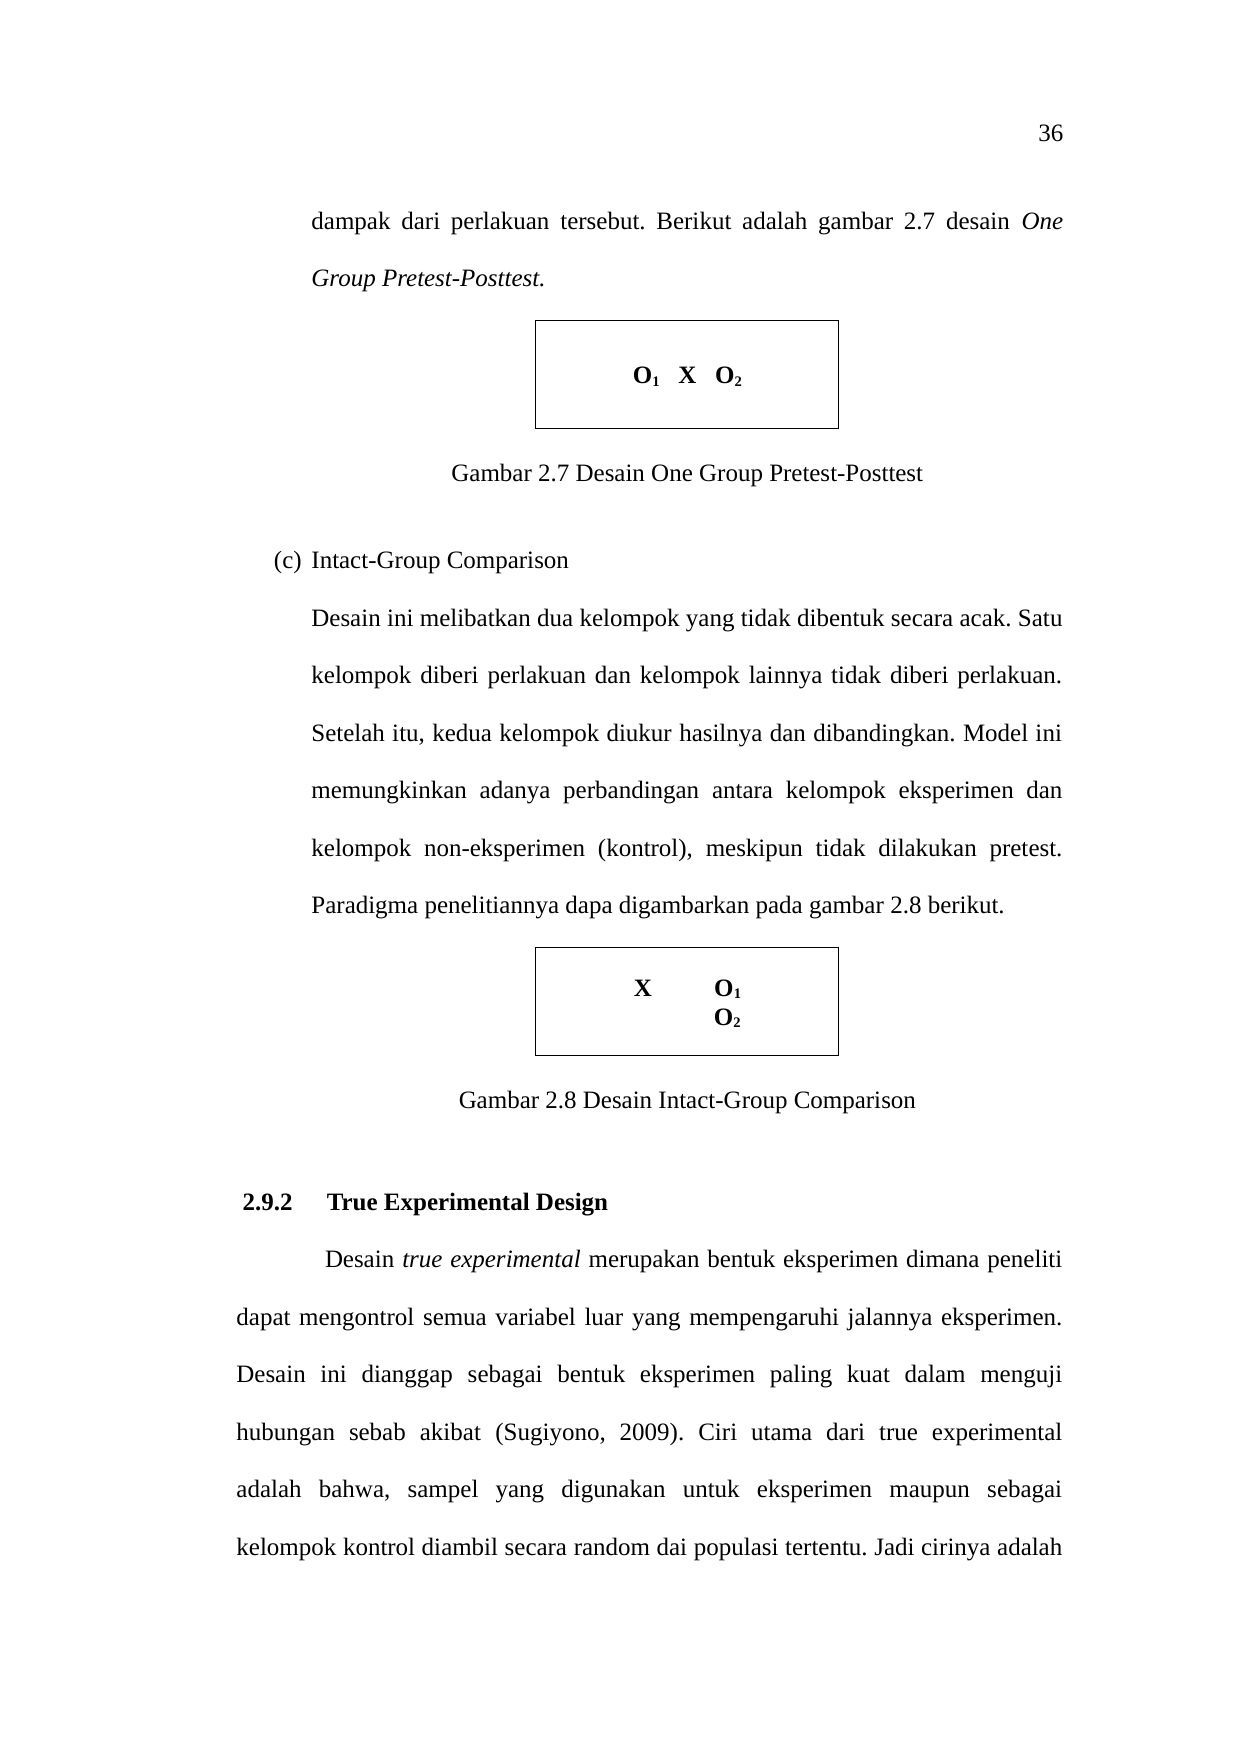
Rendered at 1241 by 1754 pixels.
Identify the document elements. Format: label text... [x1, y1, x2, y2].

list O1 X O2 [544, 361, 830, 389]
list Intact-Group Comparison [274, 545, 1063, 574]
list dampak dari perlakuan tersebut. Berikut adalah gambar 2.7 desain One Group Pretest-Posttest. [274, 206, 1063, 292]
list Desain ini melibatkan dua kelompok yang tidak dibentuk secara acak. Satu kelompok diberi perlakuan dan kelompok lainnya tidak diberi perlakuan. Setelah itu, kedua kelompok diukur hasilnya dan dibandingkan. Model ini memungkinkan adanya perbandingan antara kelompok eksperimen dan kelompok non-eksperimen (kontrol), meskipun tidak dilakukan pretest. Paradigma penelitiannya dapa digambarkan pada gambar 2.8 berikut. [274, 603, 1063, 919]
text Desain true experimental merupakan bentuk eksperimen dimana peneliti dapat mengontrol semua variabel luar yang mempengaruhi jalannya eksperimen. Desain ini dianggap sebagai bentuk eksperimen paling kuat dalam menguji hubungan sebab akibat (Sugiyono, 2009). Ciri utama dari true experimental adalah bahwa, sampel yang digunakan untuk eksperimen maupun sebagai kelompok kontrol diambil secara random dai populasi tertentu. Jadi cirinya adalah [236, 1244, 1063, 1561]
list Gambar 2.8 Desain Intact-Group Comparison [432, 977, 942, 1114]
list O2 [544, 1002, 830, 1031]
list Gambar 2.7 Desain One Group Pretest-Posttest [432, 350, 942, 487]
subtitle True Experimental Design [236, 1187, 1063, 1216]
list X O1 [544, 973, 830, 1002]
